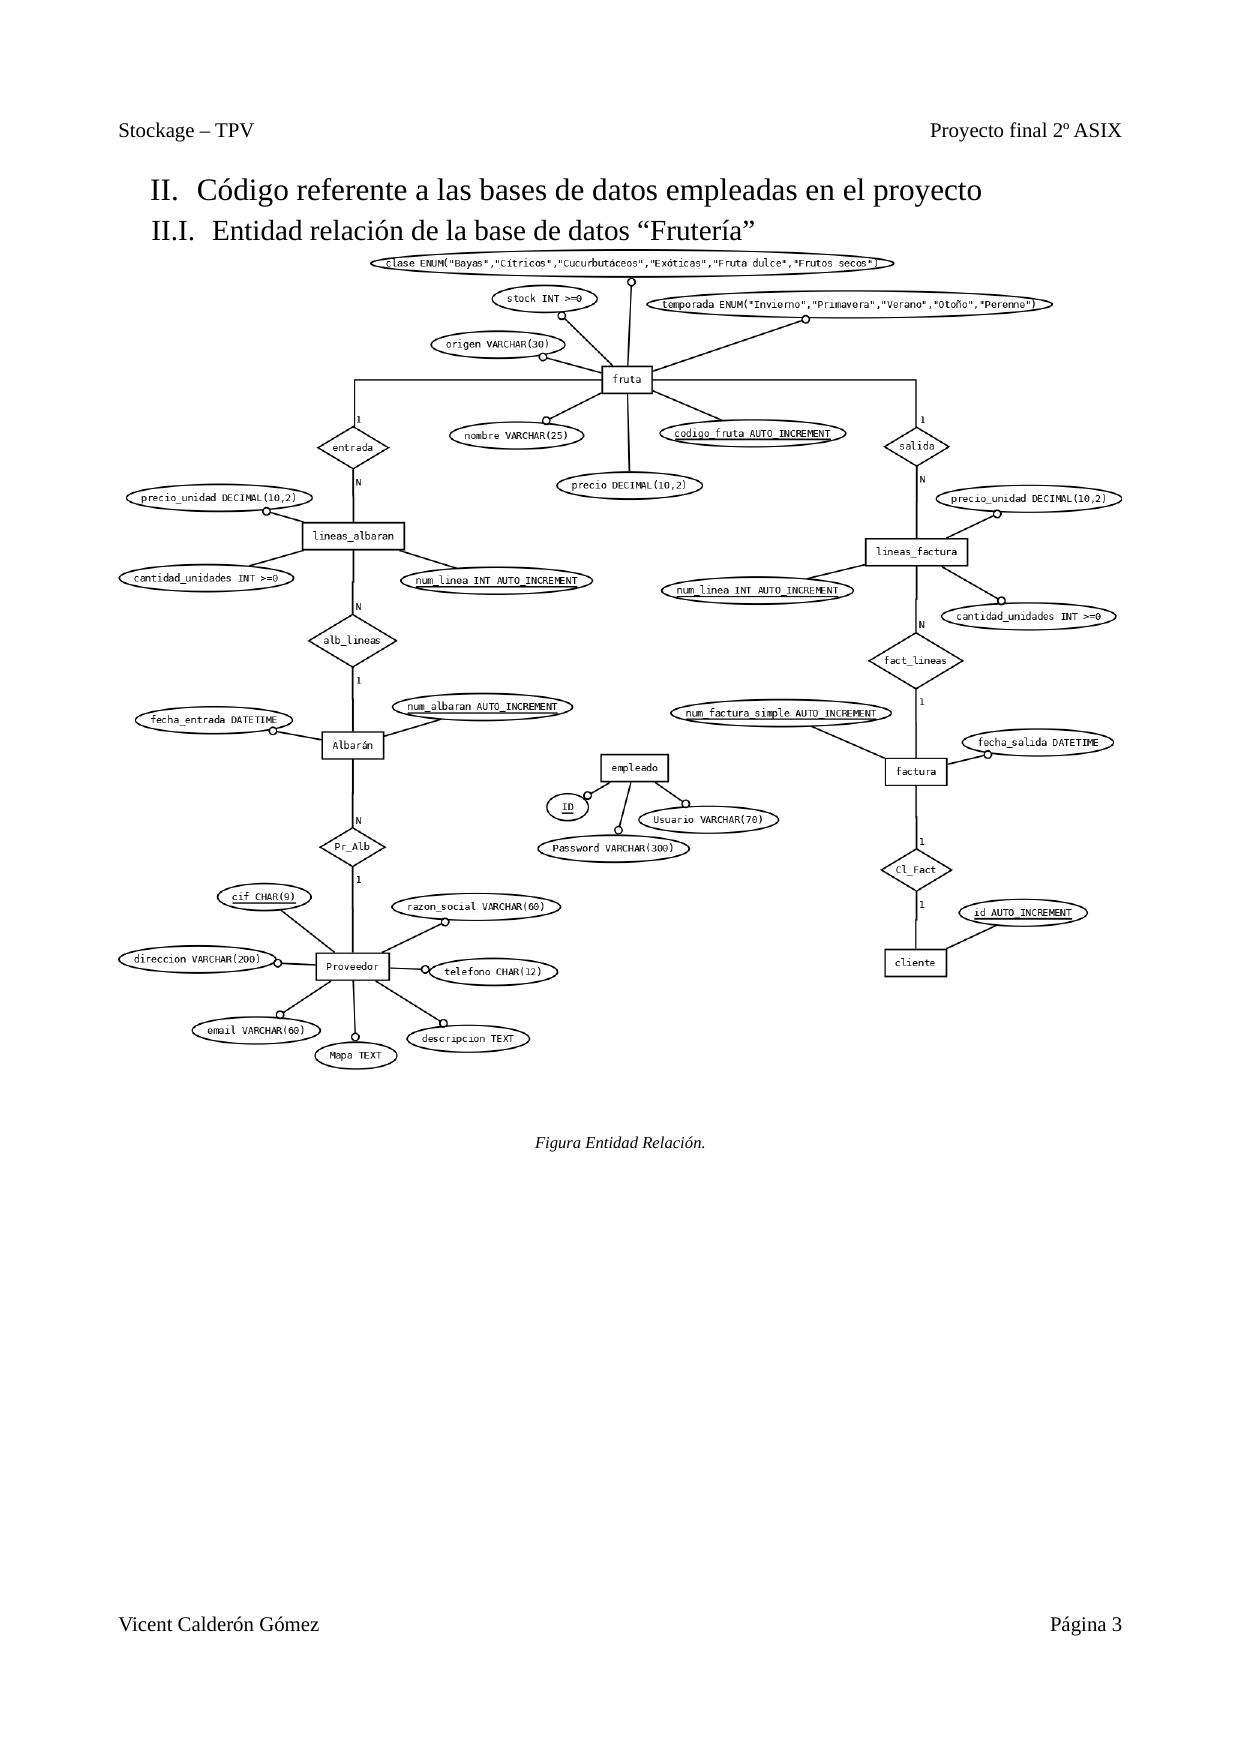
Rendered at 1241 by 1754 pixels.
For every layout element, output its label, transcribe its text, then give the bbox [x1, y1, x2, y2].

list Código referente a las bases de datos empleadas en el proyecto [178, 172, 1122, 208]
subtitle Entidad relación de la base de datos “Frutería” [195, 213, 1122, 246]
text Figura Entidad Relación. [118, 1133, 1122, 1152]
picture [118, 249, 1123, 1070]
